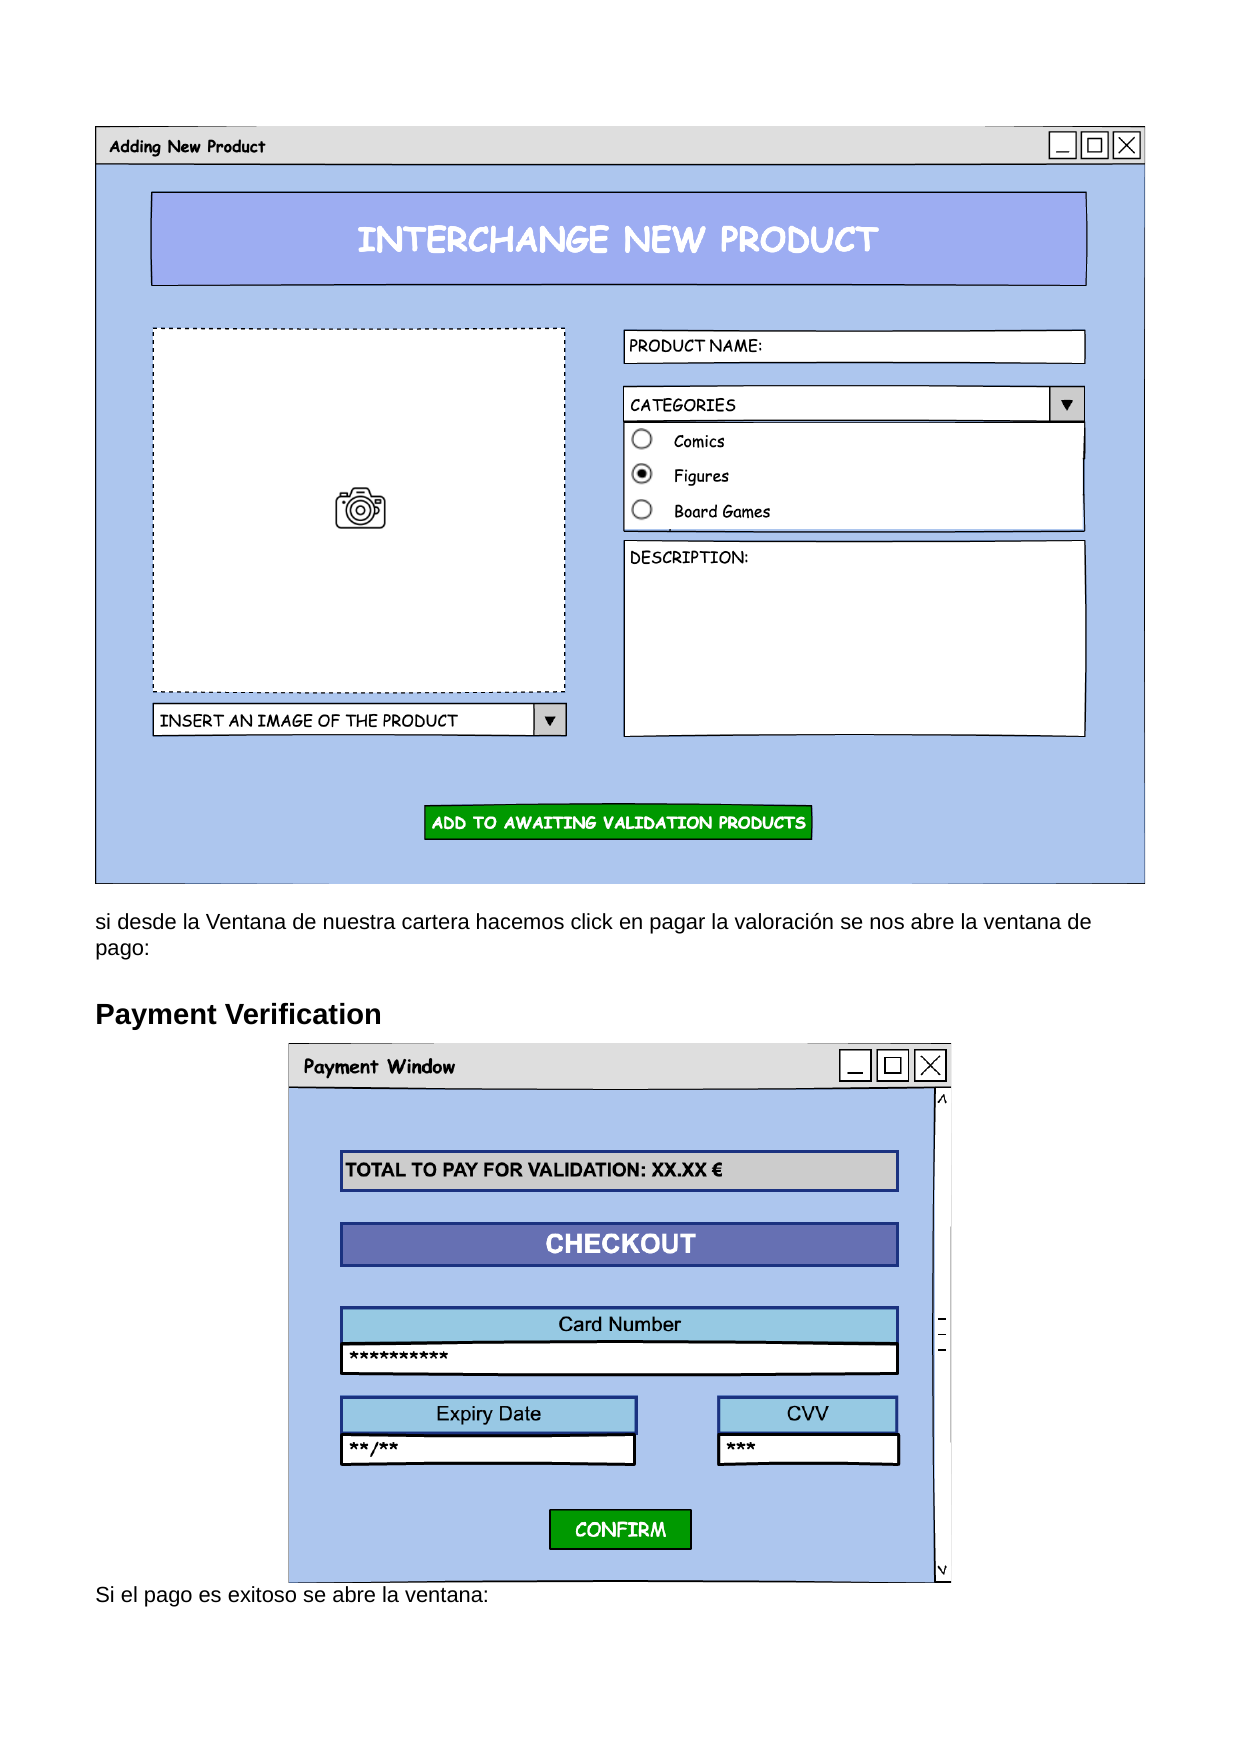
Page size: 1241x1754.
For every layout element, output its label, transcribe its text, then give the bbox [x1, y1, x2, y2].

text si desde la Ventana de nuestra cartera hacemos click en pagar la valoración se nos abre la ventana de pago: [95, 884, 1145, 960]
text Si el pago es exitoso se abre la ventana: [95, 1043, 1145, 1607]
subtitle Payment Verification [95, 997, 1145, 1031]
